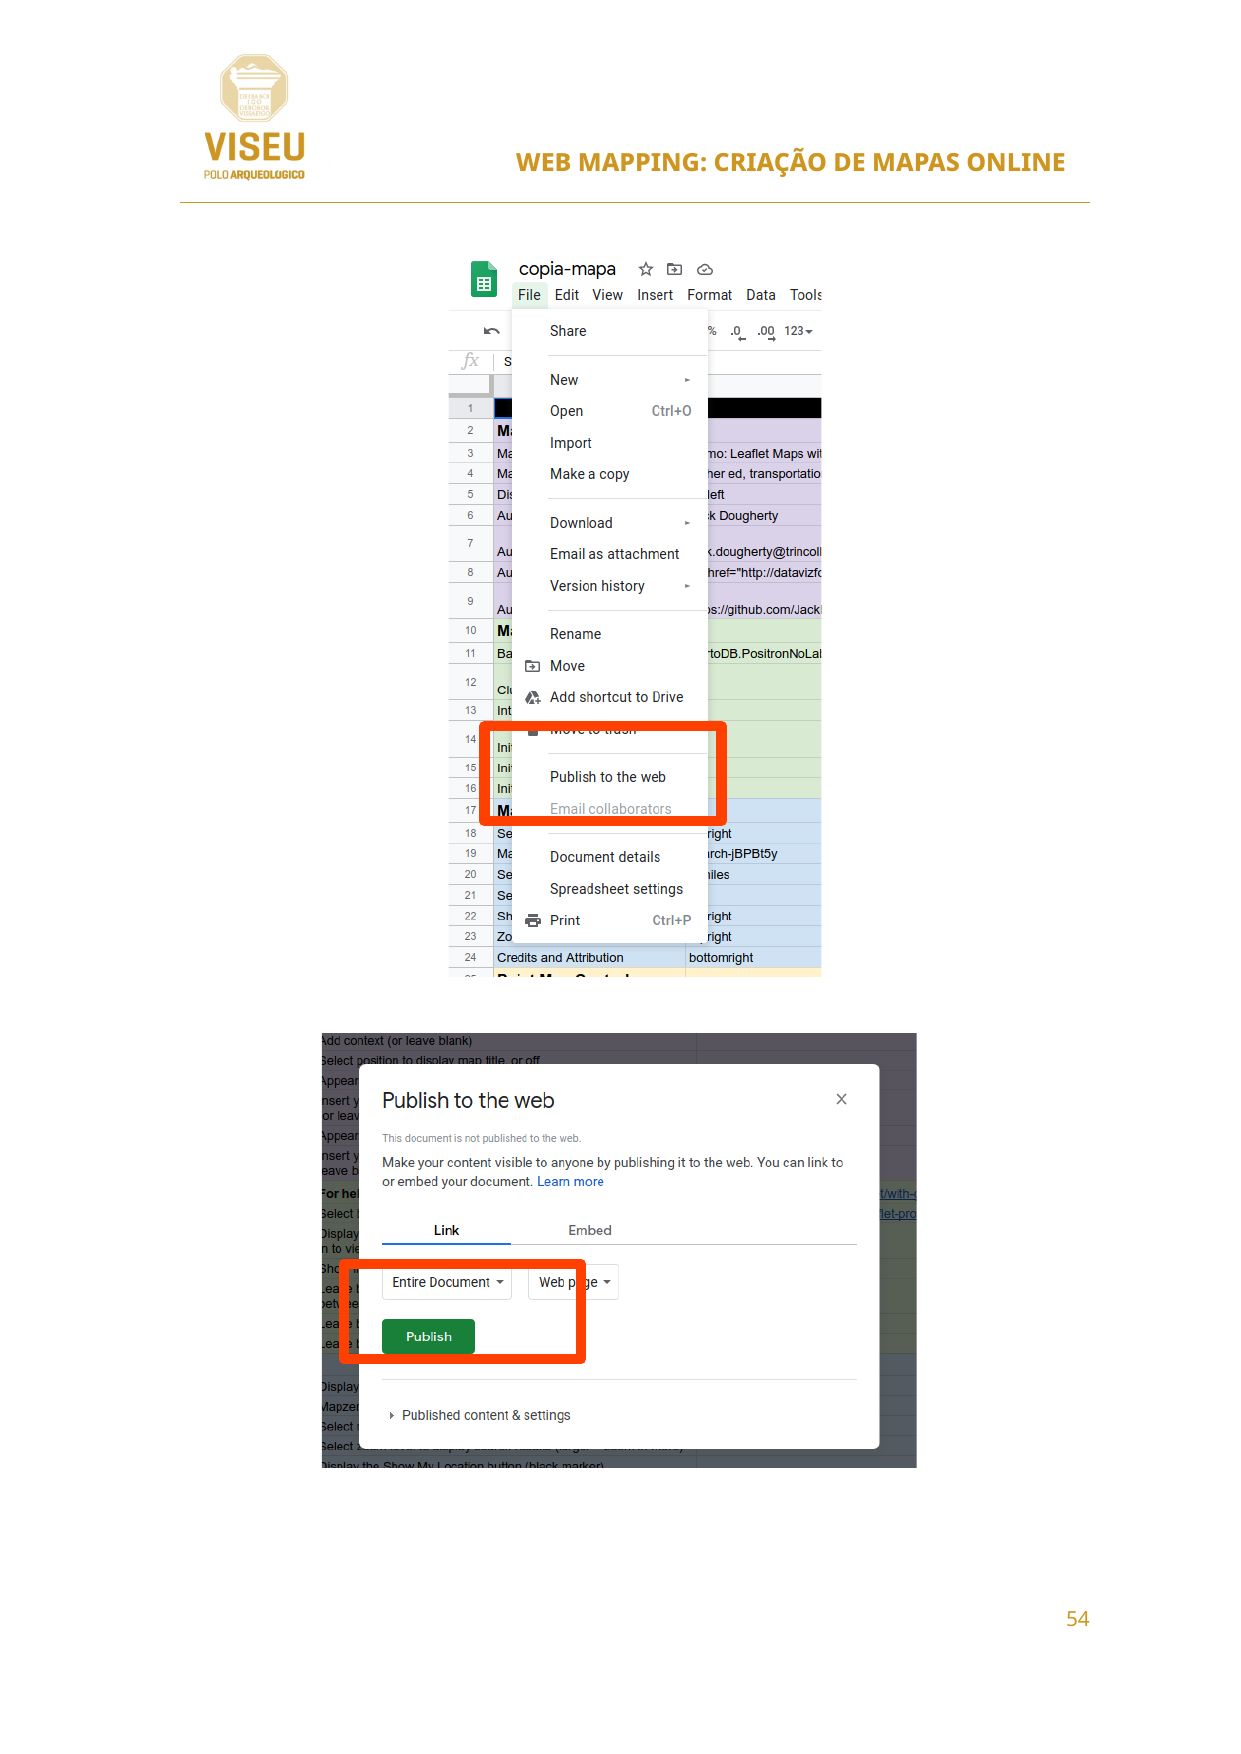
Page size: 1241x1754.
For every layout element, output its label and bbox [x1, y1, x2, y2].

picture [321, 1033, 917, 1468]
